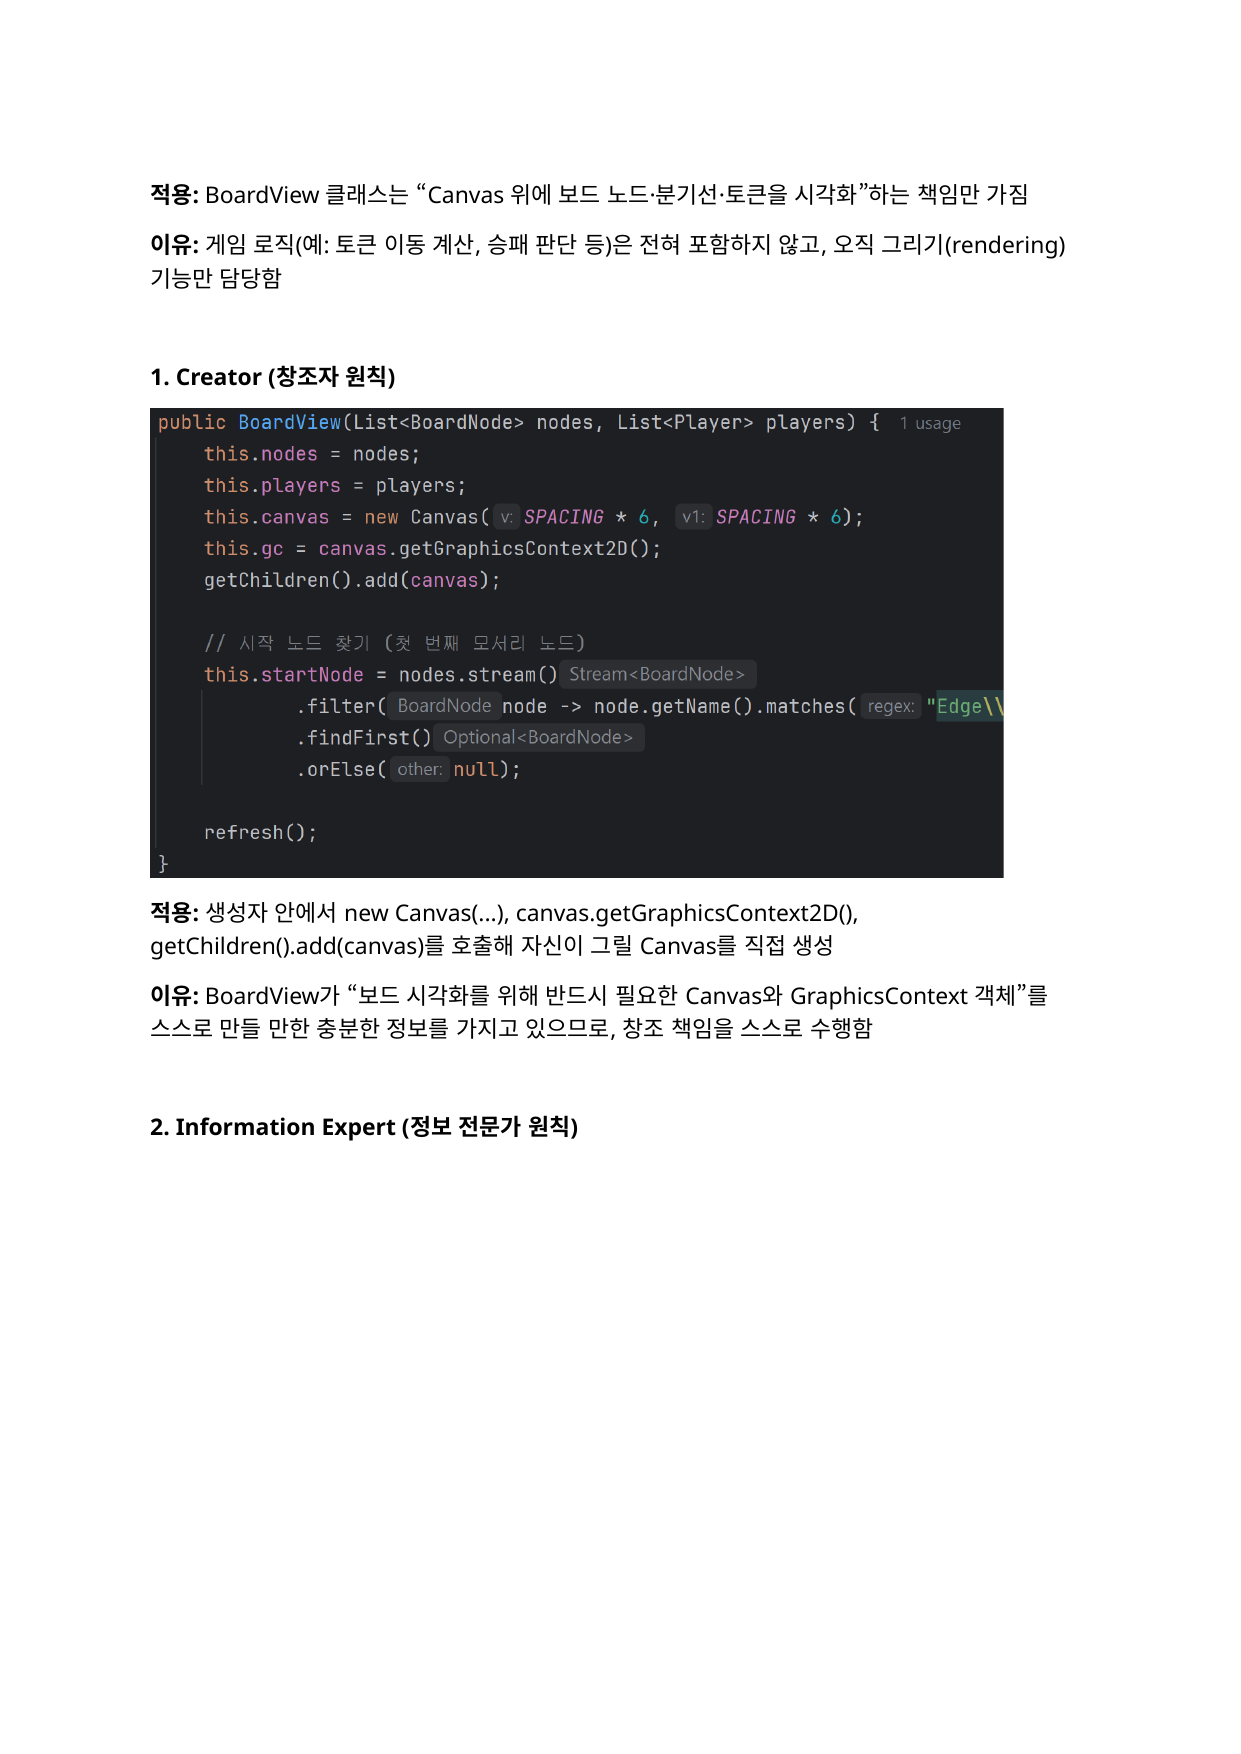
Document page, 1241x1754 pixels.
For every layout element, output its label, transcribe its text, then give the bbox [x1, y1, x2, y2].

text 적용: 생성자 안에서 new Canvas(...), canvas.getGraphicsContext2D(), getChildren().add(canvas)를 호출해 자신이 그릴 Canvas를 직접 생성 [150, 894, 1090, 961]
text 1. Creator (창조자 원칙) [150, 358, 1090, 392]
text 이유: BoardView가 “보드 시각화를 위해 반드시 필요한 Canvas와 GraphicsContext 객체”를 스스로 만들 만한 충분한 정보를 가지고 있으므로, 창조 책임을 스스로 수행함 [150, 978, 1090, 1044]
text 2. Information Expert (정보 전문가 원칙) [150, 1109, 1090, 1142]
text 이유: 게임 로직(예: 토큰 이동 계산, 승패 판단 등)은 전혀 포함하지 않고, 오직 그리기(rendering) 기능만 담당함 [150, 227, 1090, 294]
text 적용: BoardView 클래스는 “Canvas 위에 보드 노드·분기선·토큰을 시각화”하는 책임만 가짐 [150, 177, 1090, 211]
